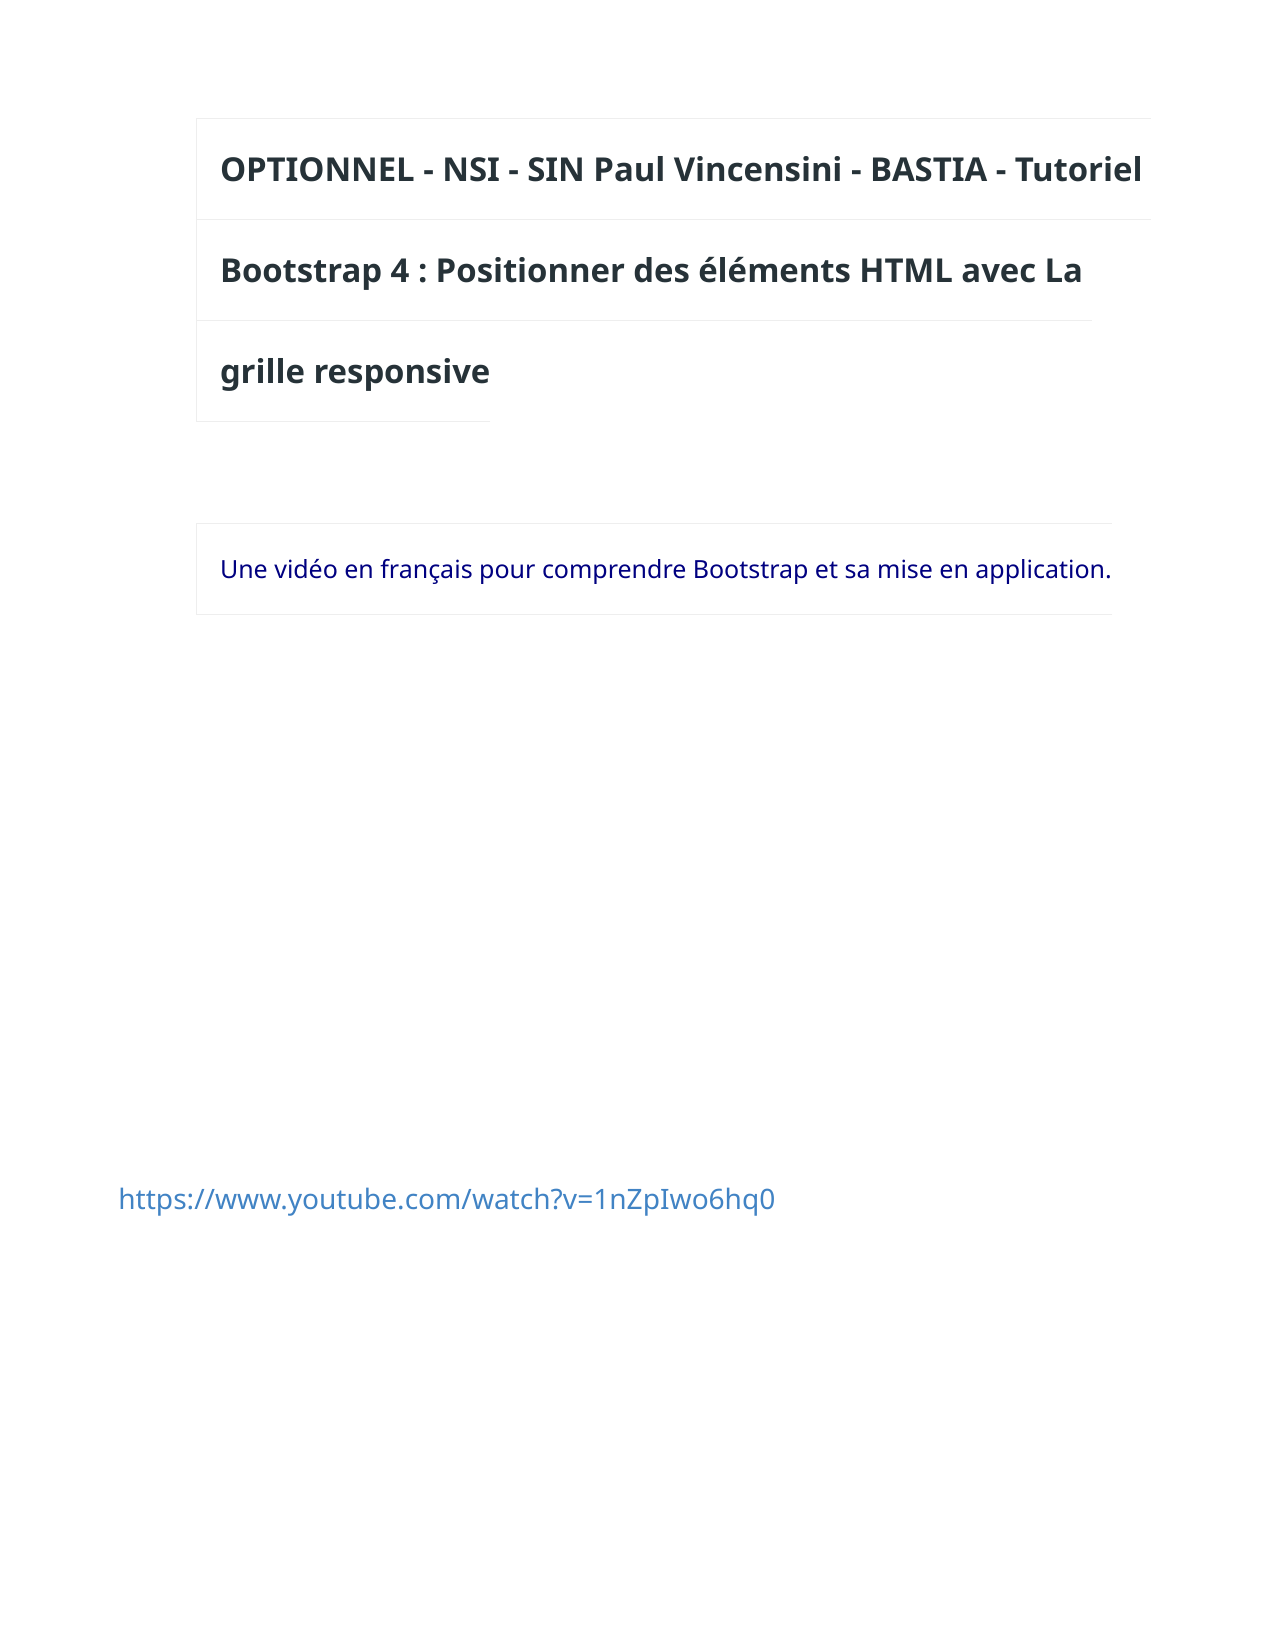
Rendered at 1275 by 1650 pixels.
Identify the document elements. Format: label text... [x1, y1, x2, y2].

text https://www.youtube.com/watch?v=1nZpIwo6hq0 [118, 1180, 1157, 1218]
subtitle OPTIONNEL - NSI - SIN Paul Vincensini - BASTIA - Tutoriel Bootstrap 4 : Positionner des éléments HTML avec La grille responsive [197, 118, 1157, 422]
text Une vidéo en français pour comprendre Bootstrap et sa mise en application. [197, 523, 1157, 614]
